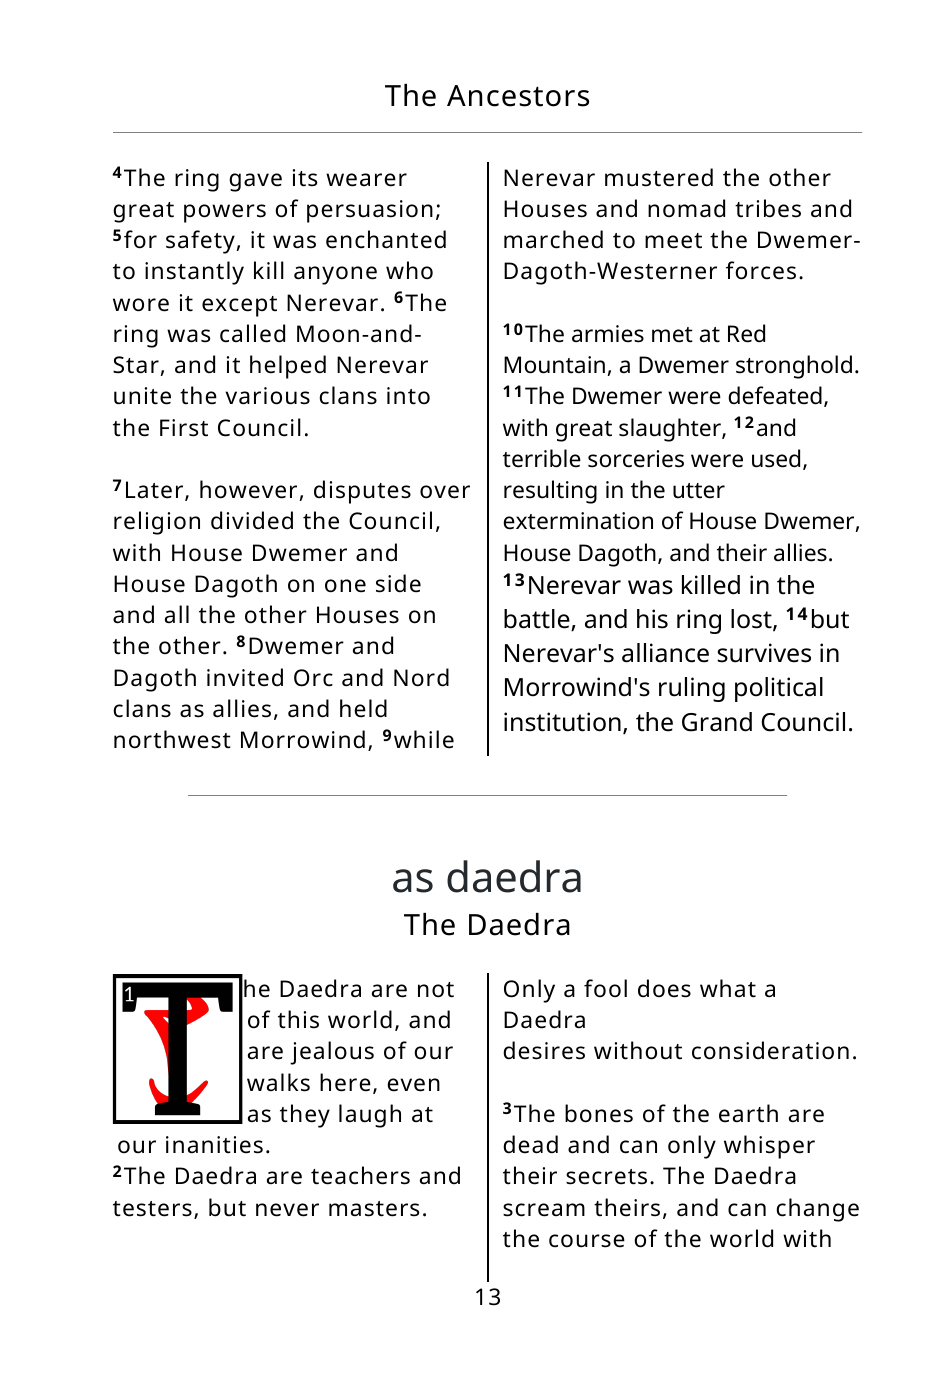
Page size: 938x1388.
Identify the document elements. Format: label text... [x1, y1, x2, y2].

picture [112, 974, 243, 1124]
text Only a fool does what a Daedra [502, 973, 862, 1035]
text Nerevar mustered the other Houses and nomad tribes and marched to meet the Dwemer-Dagoth-Westerner forces. [502, 162, 862, 287]
text our inanities. [112, 1129, 472, 1160]
text The Ancestors [112, 75, 862, 115]
text 7Later, however, disputes over religion divided the Council, with House Dwemer and House Dagoth on one side and all the other Houses on the other. 8Dwemer and Dagoth invited Orc and Nord clans as allies, and held northwest Morrowind, 9while [112, 474, 472, 755]
text 2The Daedra are teachers and [112, 1160, 472, 1191]
text walks here, even [243, 1066, 472, 1098]
text are jealous of our [243, 1035, 472, 1066]
text 4The ring gave its wearer great powers of persuasion; 5for safety, it was enchanted to instantly kill anyone who wore it except Nerevar. 6The ring was called Moon-and-Star, and it helped Nerevar unite the various clans into the First Council. [112, 162, 472, 443]
text of this world, and [243, 1004, 472, 1035]
text The Daedra [112, 904, 862, 944]
text as they laugh at [112, 1098, 472, 1129]
text desires without consideration. [502, 1035, 862, 1066]
subtitle as daedra [112, 848, 862, 904]
text 10The armies met at Red Mountain, a Dwemer stronghold. 11The Dwemer were defeated, with great slaughter, 12and terrible sorceries were used, resulting in the utter extermination of House Dwemer, House Dagoth, and their allies. 13Nerevar was killed in the battle, and his ring lost, 14but Nerevar's alliance survives in Morrowind's ruling political institution, the Grand Council. [502, 318, 862, 738]
text testers, but never masters. [112, 1191, 472, 1223]
text 3The bones of the earth are dead and can only whisper their secrets. The Daedra scream theirs, and can change the course of the world with [502, 1098, 862, 1254]
text he Daedra are not [112, 973, 472, 1004]
